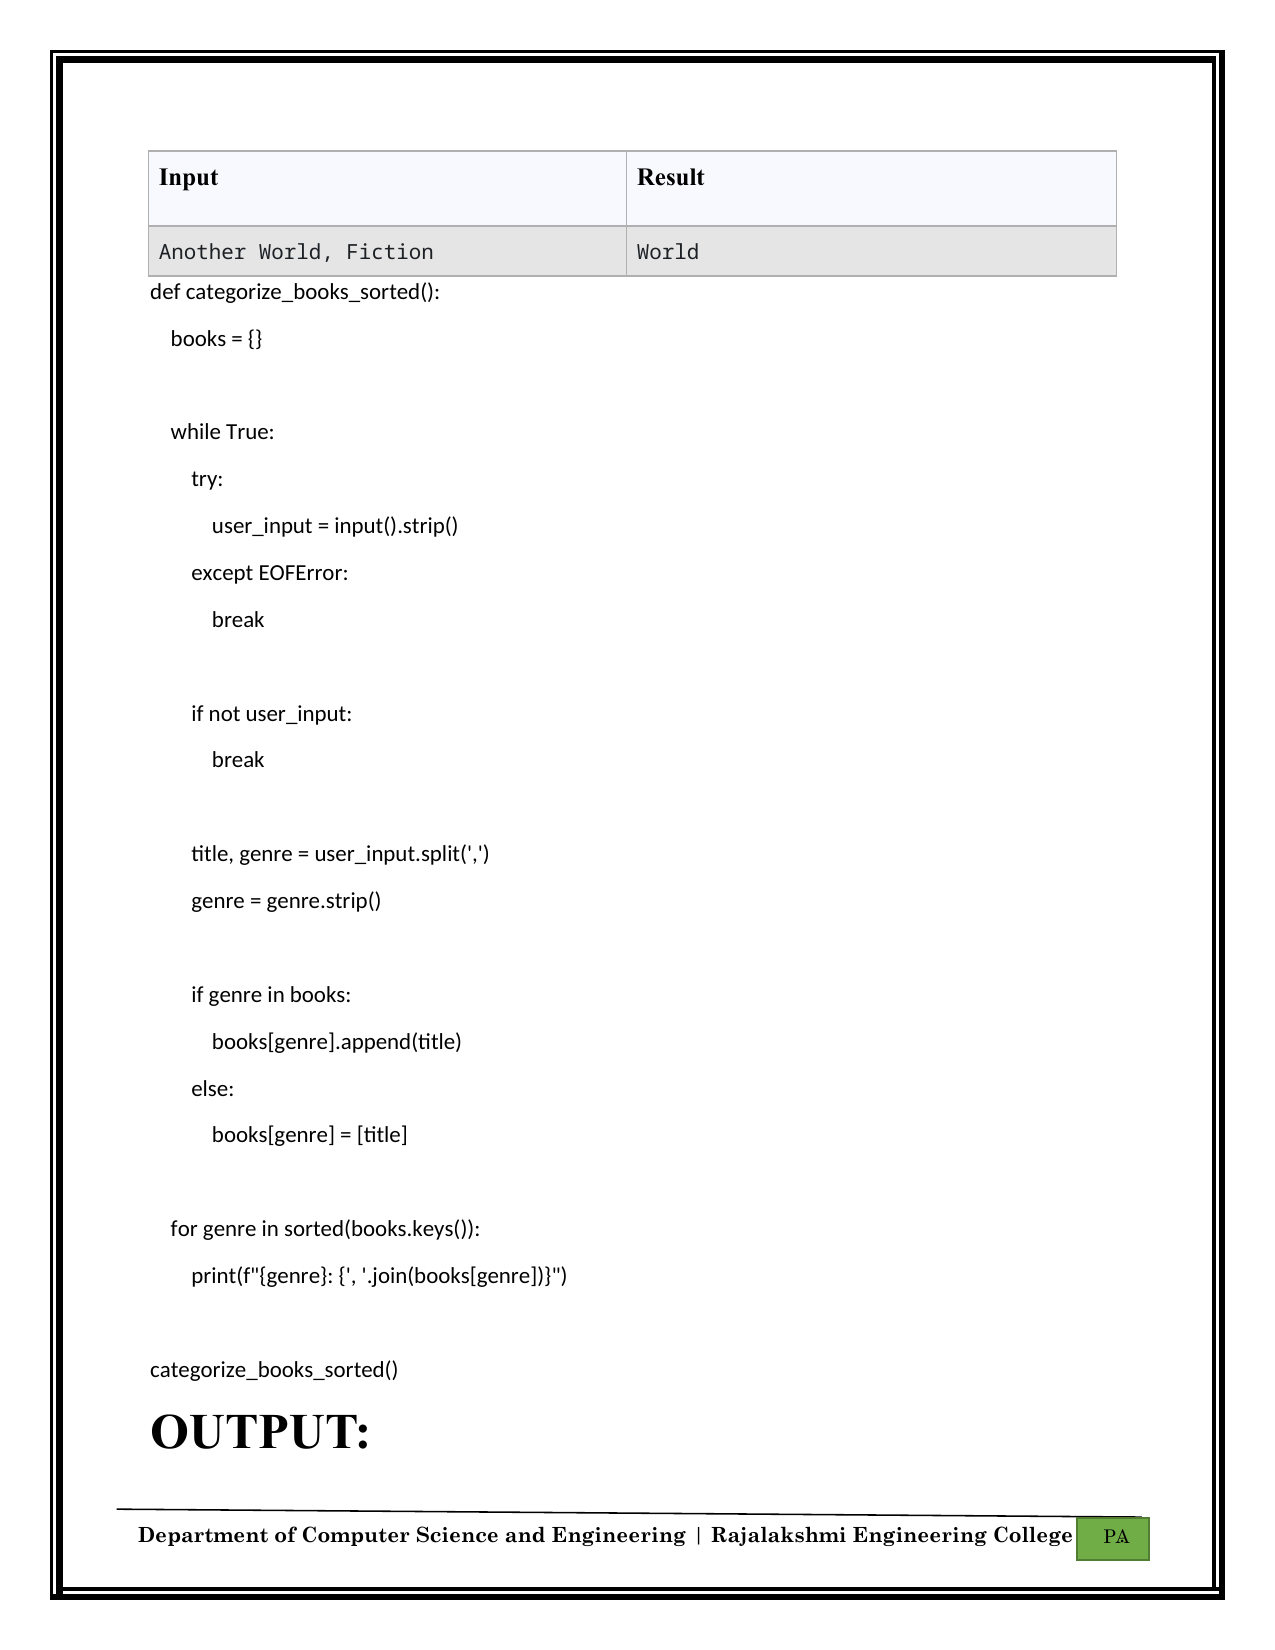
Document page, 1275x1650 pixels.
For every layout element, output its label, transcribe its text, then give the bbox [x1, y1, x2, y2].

text books = {} [150, 324, 1125, 352]
text books[genre] = [title] [150, 1121, 1125, 1149]
text print(f"{genre}: {', '.join(books[genre])}") [150, 1261, 1125, 1289]
text break [150, 746, 1125, 774]
text if not user_input: [150, 699, 1125, 727]
table_cell Another World, Fiction [149, 227, 626, 275]
subtitle OUTPUT: [150, 1402, 1125, 1459]
table_header Result [627, 152, 1116, 225]
text genre = genre.strip() [150, 886, 1125, 914]
table_header Input [149, 152, 626, 225]
text if genre in books: [150, 980, 1125, 1008]
text for genre in sorted(books.keys()): [150, 1214, 1125, 1242]
text def categorize_books_sorted(): [150, 277, 1125, 305]
text categorize_books_sorted() [150, 1355, 1125, 1383]
text while True: [150, 417, 1125, 446]
text except EOFError: [150, 558, 1125, 586]
text try: [150, 464, 1125, 492]
text user_input = input().strip() [150, 511, 1125, 539]
text title, genre = user_input.split(',') [150, 839, 1125, 867]
table_cell World [627, 227, 1116, 275]
text else: [150, 1074, 1125, 1102]
text break [150, 605, 1125, 633]
text books[genre].append(title) [150, 1027, 1125, 1055]
